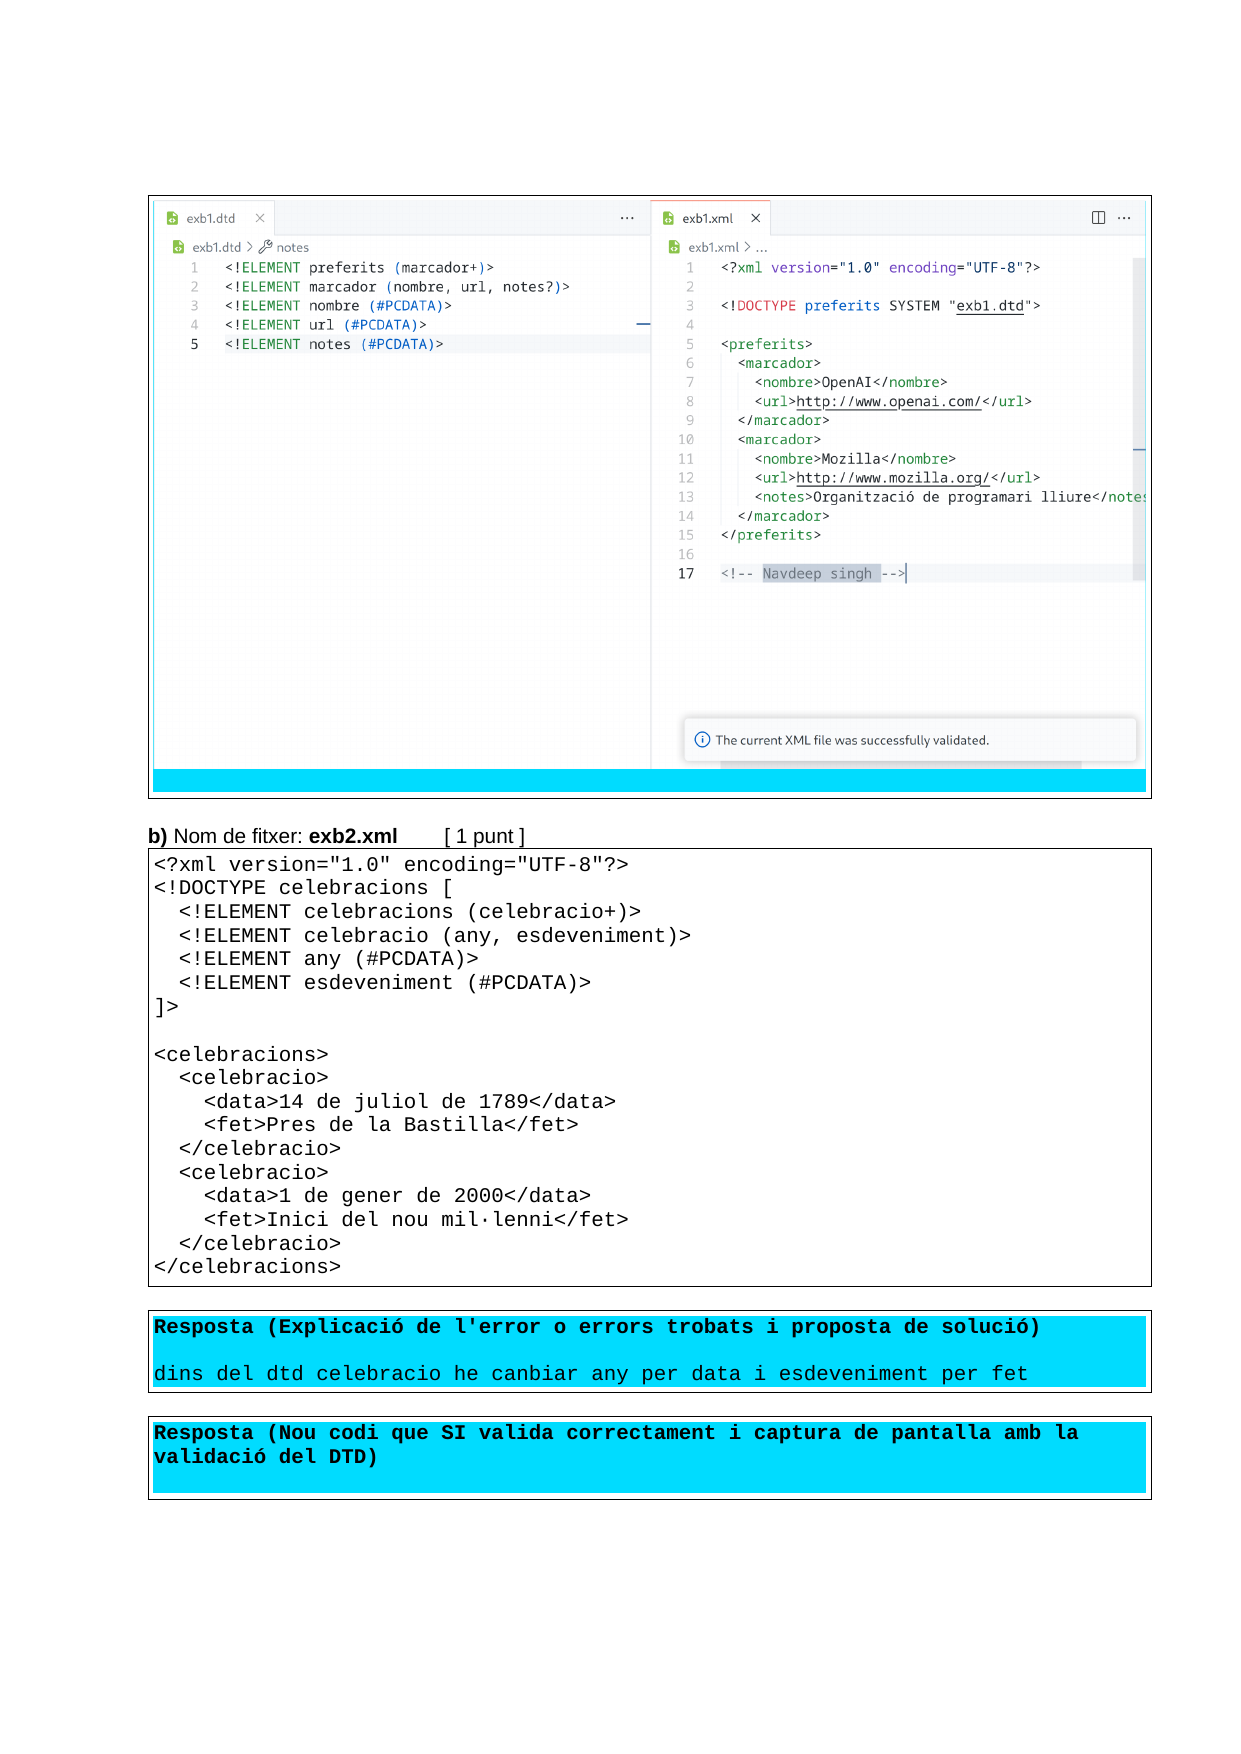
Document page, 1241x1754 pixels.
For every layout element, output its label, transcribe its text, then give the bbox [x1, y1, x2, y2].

picture [153, 200, 1146, 769]
table_header Resposta (Explicació de l'error o errors trobats i proposta de solució) dins del dtd celebracio he canbiar any per data i esdeveniment per fet [149, 1311, 1151, 1392]
table_header <?xml version="1.0" encoding="UTF-8"?> <!DOCTYPE celebracions [ <!ELEMENT celebracions (celebracio+)> <!ELEMENT celebracio (any, esdeveniment)> <!ELEMENT any (#PCDATA)> <!ELEMENT esdeveniment (#PCDATA)> ]> <celebracions> <celebracio> <data>14 de juliol de 1789</data> <fet>Pres de la Bastilla</fet> </celebracio> <celebracio> <data>1 de gener de 2000</data> <fet>Inici del nou mil·lenni</fet> </celebracio> </celebracions> [149, 849, 1151, 1286]
table_header [149, 196, 1151, 797]
table_header Resposta (Nou codi que SI valida correctament i captura de pantalla amb la validació del DTD) [149, 1417, 1151, 1499]
text b) Nom de fitxer: exb2.xml [ 1 punt ] [148, 824, 1151, 848]
